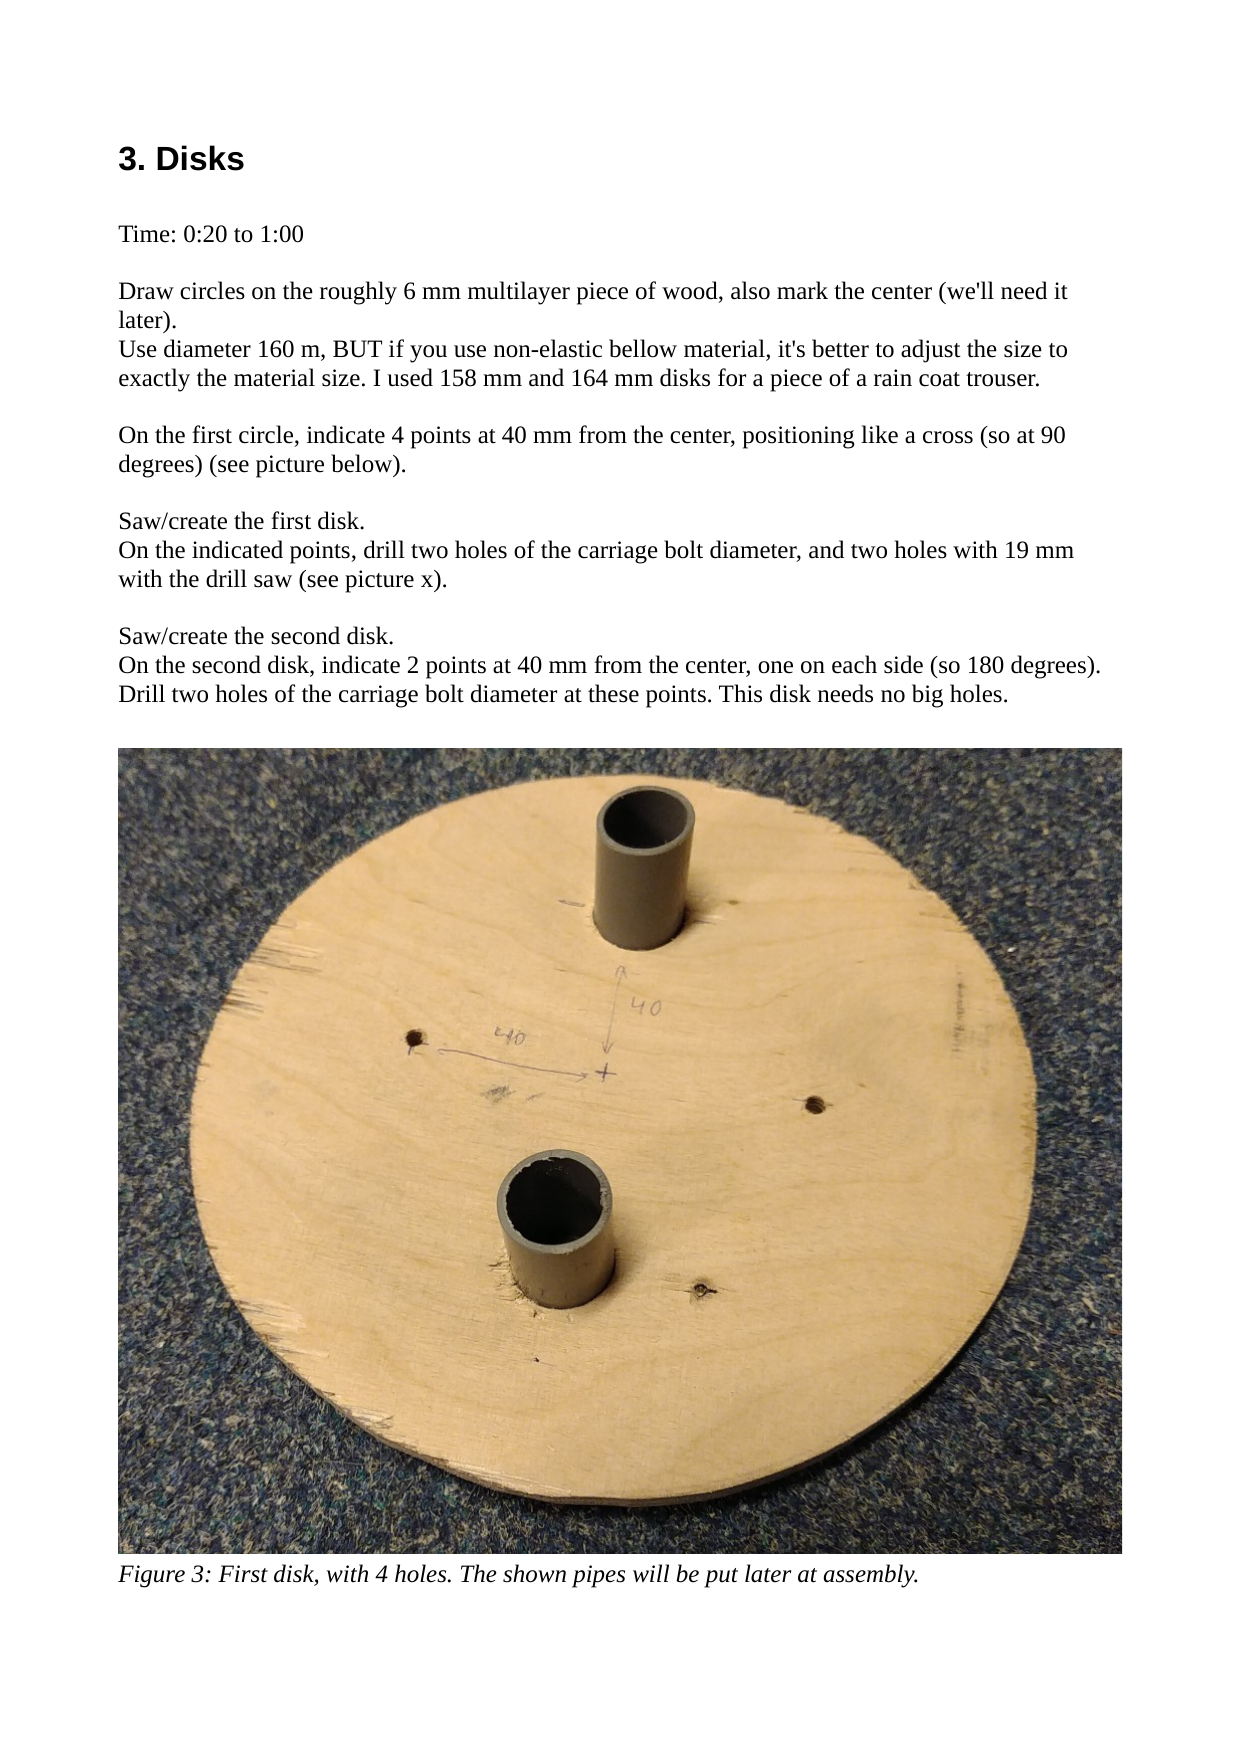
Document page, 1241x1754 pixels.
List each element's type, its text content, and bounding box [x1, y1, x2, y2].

text On the first circle, indicate 4 points at 40 mm from the center, positioning like a cross (so at 90 degrees) (see picture below). [118, 420, 1122, 478]
text Time: 0:20 to 1:00 [118, 219, 1122, 248]
subtitle 3. Disks [118, 139, 1122, 178]
text Use diameter 160 m, BUT if you use non-elastic bellow material, it's better to adjust the size to exactly the material size. I used 158 mm and 164 mm disks for a piece of a rain coat trouser. [118, 334, 1122, 391]
text Saw/create the first disk. [118, 506, 1122, 535]
text Figure 3: First disk, with 4 holes. The shown pipes will be put later at assembly. [118, 1554, 1122, 1588]
text Draw circles on the roughly 6 mm multilayer piece of wood, also mark the center (we'll need it later). [118, 276, 1122, 334]
picture [118, 748, 1123, 1554]
text On the indicated points, drill two holes of the carriage bolt diameter, and two holes with 19 mm with the drill saw (see picture x). [118, 535, 1122, 593]
text Saw/create the second disk. [118, 621, 1122, 650]
text Drill two holes of the carriage bolt diameter at these points. This disk needs no big holes. [118, 679, 1122, 708]
text On the second disk, indicate 2 points at 40 mm from the center, one on each side (so 180 degrees). [118, 650, 1122, 679]
